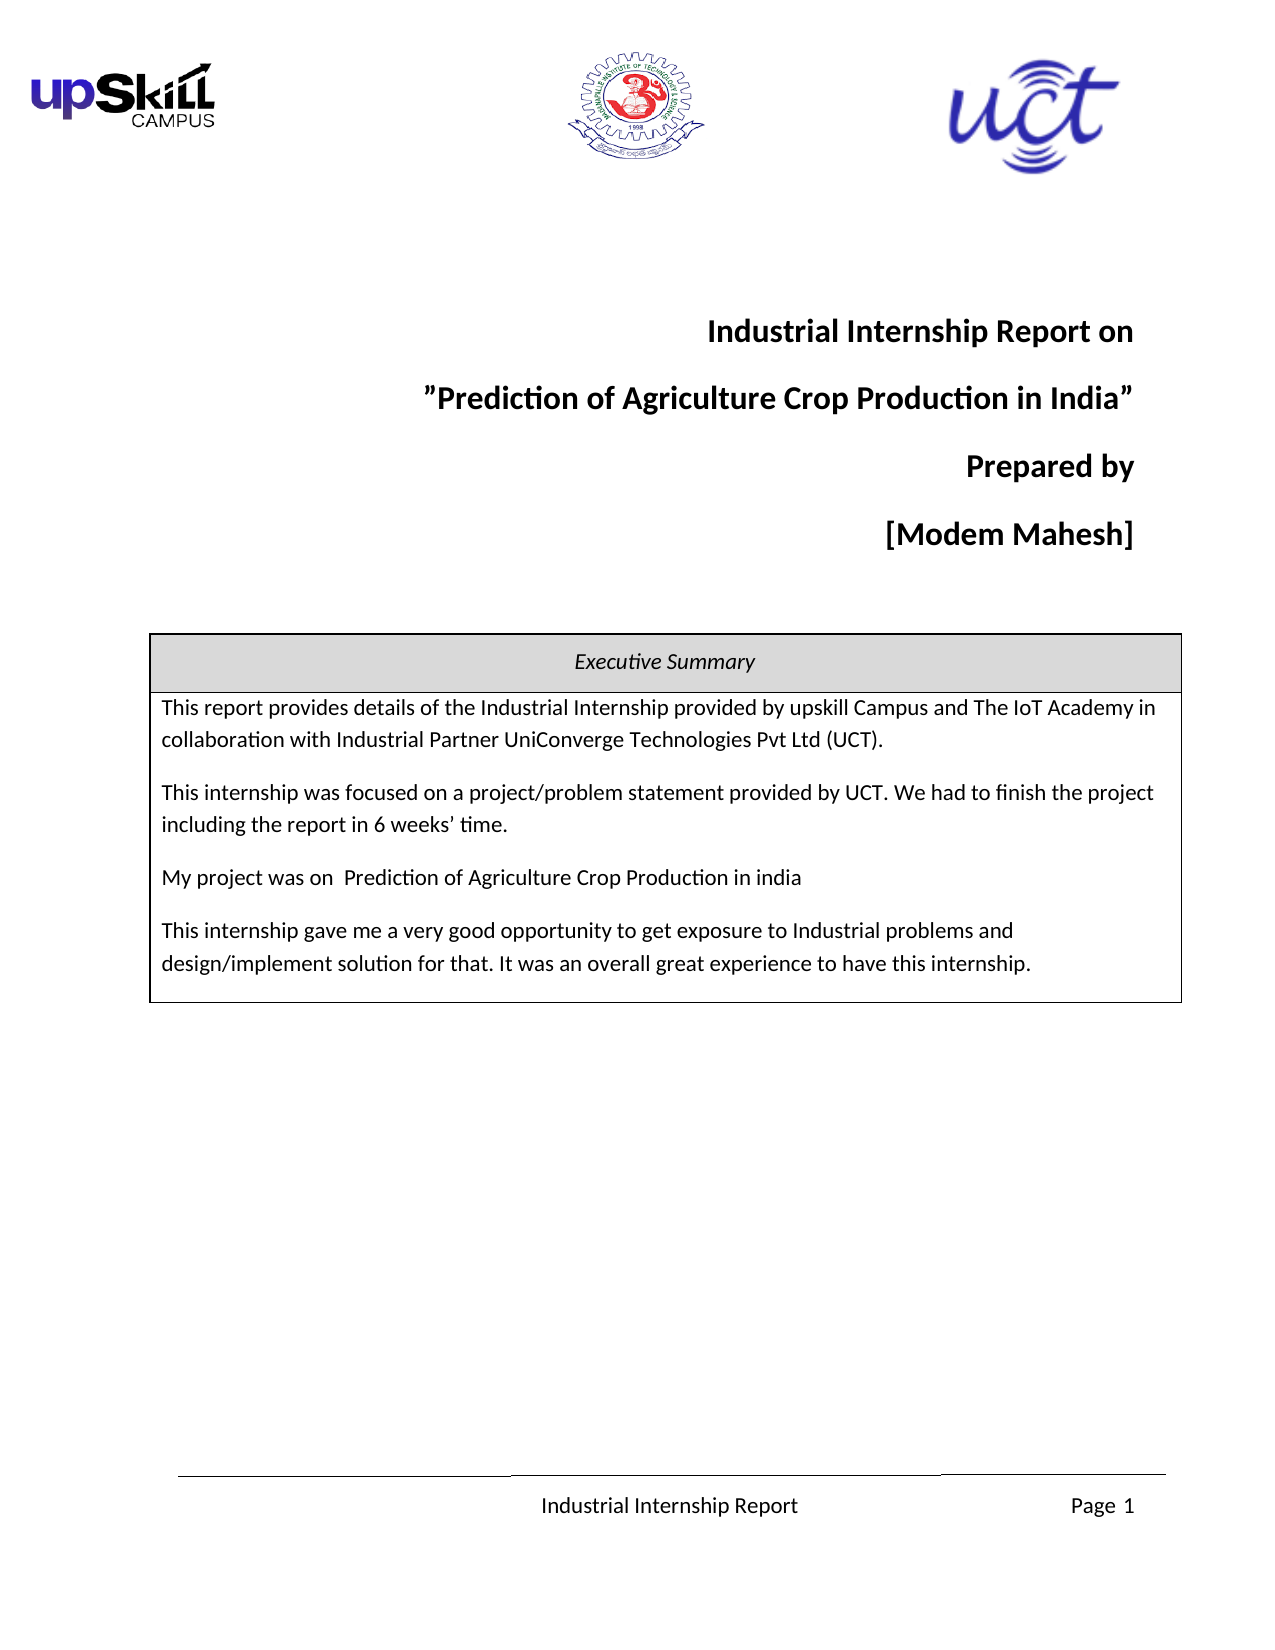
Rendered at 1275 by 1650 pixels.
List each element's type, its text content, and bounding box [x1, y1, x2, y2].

text ”Prediction of Agriculture Crop Production in India” [150, 377, 1134, 418]
text [Modem Mahesh] [150, 512, 1134, 553]
table_cell This report provides details of the Industrial Internship provided by upskill Campus and The IoT Academy in collaboration with Industrial Partner UniConverge Technologies Pvt Ltd (UCT). This internship was focused on a project/problem statement provided by UCT. We had to finish the project including the report in 6 weeks’ time. My project was on Prediction of Agriculture Crop Production in india This internship gave me a very good opportunity to get exposure to Industrial problems and design/implement solution for that. It was an overall great experience to have this internship. [151, 693, 1181, 1001]
text Industrial Internship Report on [150, 310, 1134, 350]
text Prepared by [150, 445, 1134, 486]
table_header Executive Summary [151, 635, 1181, 692]
